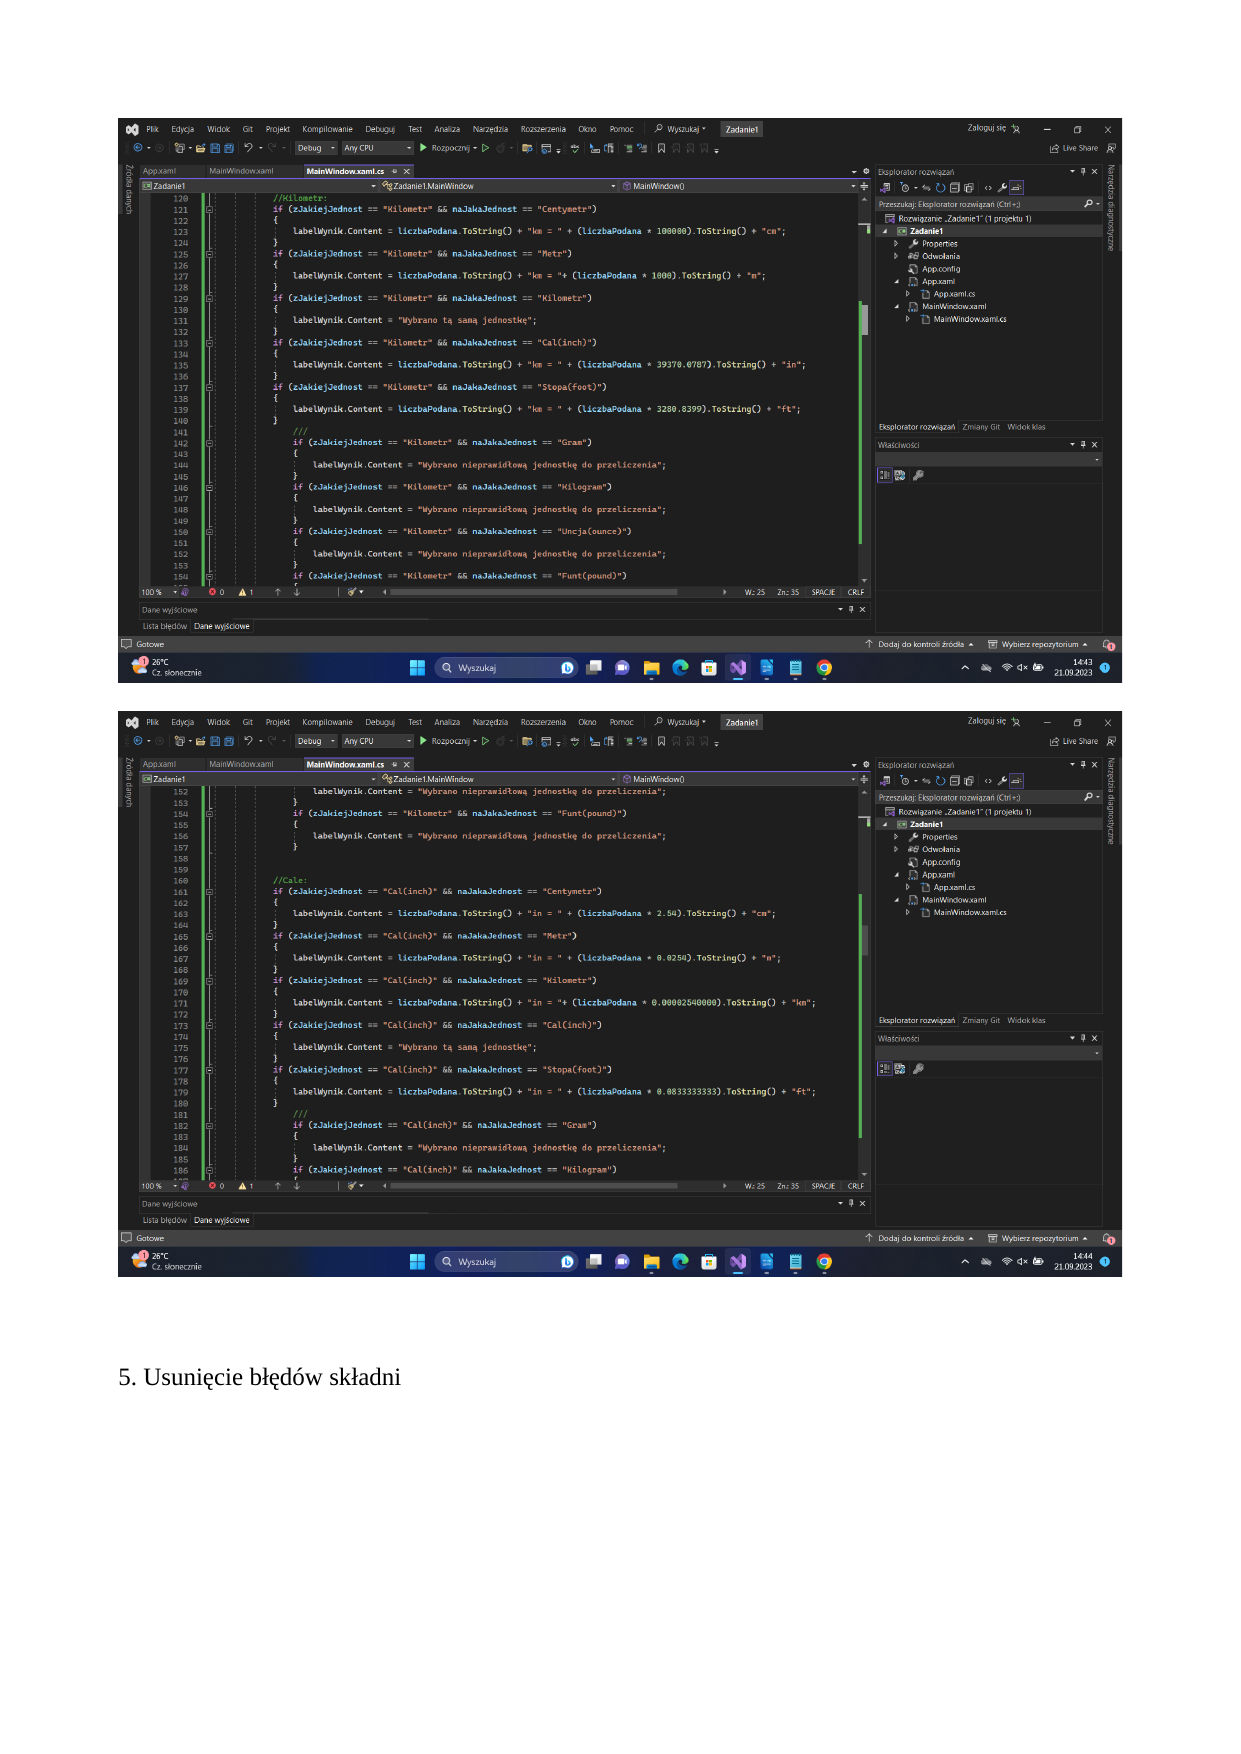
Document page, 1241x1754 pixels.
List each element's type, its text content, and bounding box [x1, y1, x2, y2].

text 5. Usunięcie błędów składni [118, 1362, 1122, 1391]
picture [118, 118, 1123, 683]
picture [118, 711, 1123, 1277]
